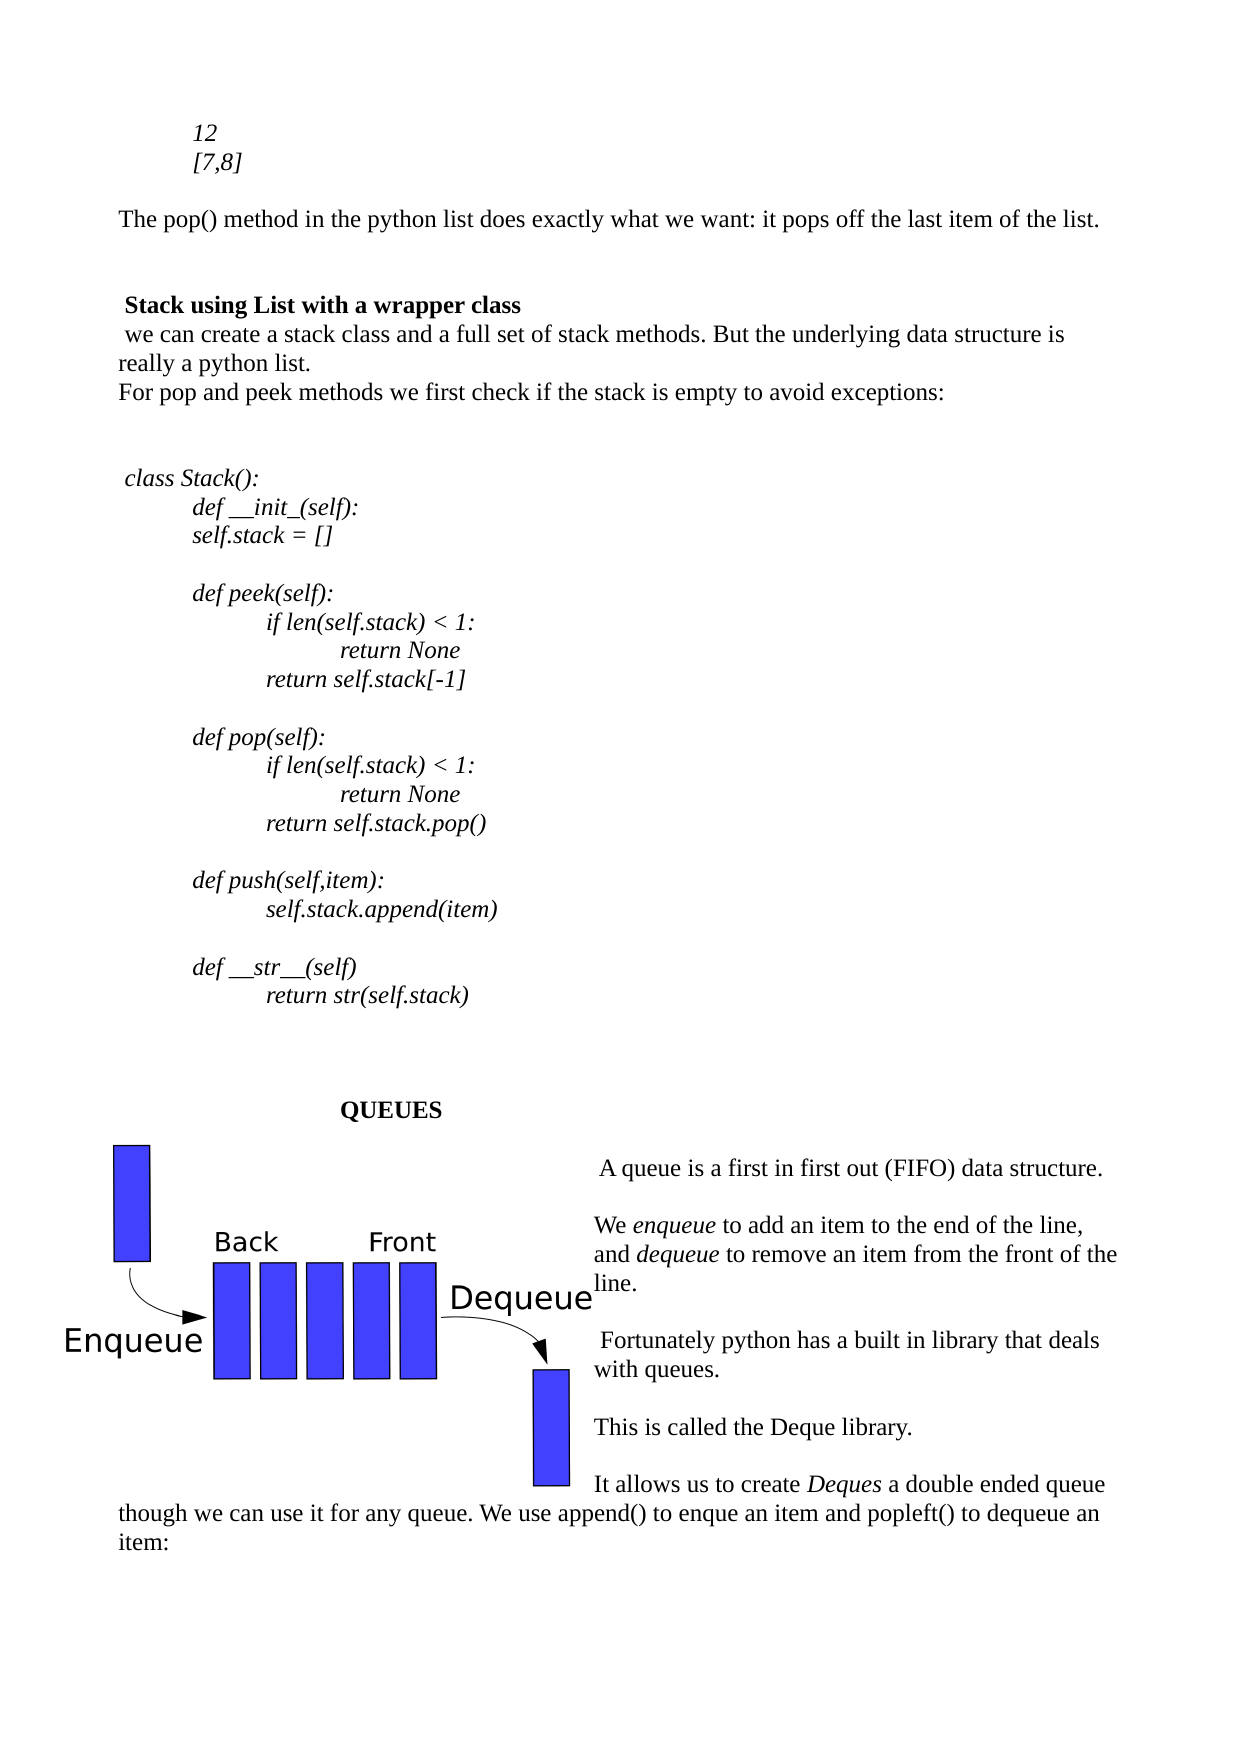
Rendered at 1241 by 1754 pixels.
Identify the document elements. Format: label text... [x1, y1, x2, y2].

text For pop and peek methods we first check if the stack is empty to avoid exceptions: [118, 377, 1122, 406]
text 12 [118, 118, 1122, 147]
text if len(self.stack) < 1: [118, 751, 1122, 779]
text if len(self.stack) < 1: [118, 607, 1122, 636]
text Stack using List with a wrapper class [118, 291, 1122, 319]
text [7,8] [118, 147, 1122, 176]
text return None [118, 636, 1122, 664]
text A queue is a first in first out (FIFO) data structure. [594, 1153, 1122, 1182]
text QUEUES [118, 1096, 1122, 1124]
text self.stack.append(item) [118, 894, 1122, 923]
text self.stack = [] [118, 521, 1122, 549]
text We enqueue to add an item to the end of the line, and dequeue to remove an item from the front of the line. [594, 1211, 1122, 1297]
text The pop() method in the python list does exactly what we want: it pops off the last item of the list. [118, 204, 1122, 233]
text return None [118, 779, 1122, 808]
text It allows us to create Deques a double ended queue though we can use it for any queue. We use append() to enque an item and popleft() to dequeue an item: [118, 1469, 1122, 1556]
text def __str__(self) [118, 952, 1122, 981]
text This is called the Deque library. [594, 1412, 1122, 1441]
text we can create a stack class and a full set of stack methods. But the underlying data structure is really a python list. [118, 319, 1122, 377]
text Fortunately python has a built in library that deals with queues. [594, 1326, 1122, 1383]
text def pop(self): [118, 722, 1122, 751]
picture [56, 1139, 594, 1492]
text return str(self.stack) [118, 981, 1122, 1009]
text return self.stack.pop() [118, 808, 1122, 837]
text def push(self,item): [118, 866, 1122, 894]
text class Stack(): [118, 463, 1122, 492]
text def peek(self): [118, 578, 1122, 607]
text return self.stack[-1] [118, 664, 1122, 693]
text def __init_(self): [118, 492, 1122, 521]
